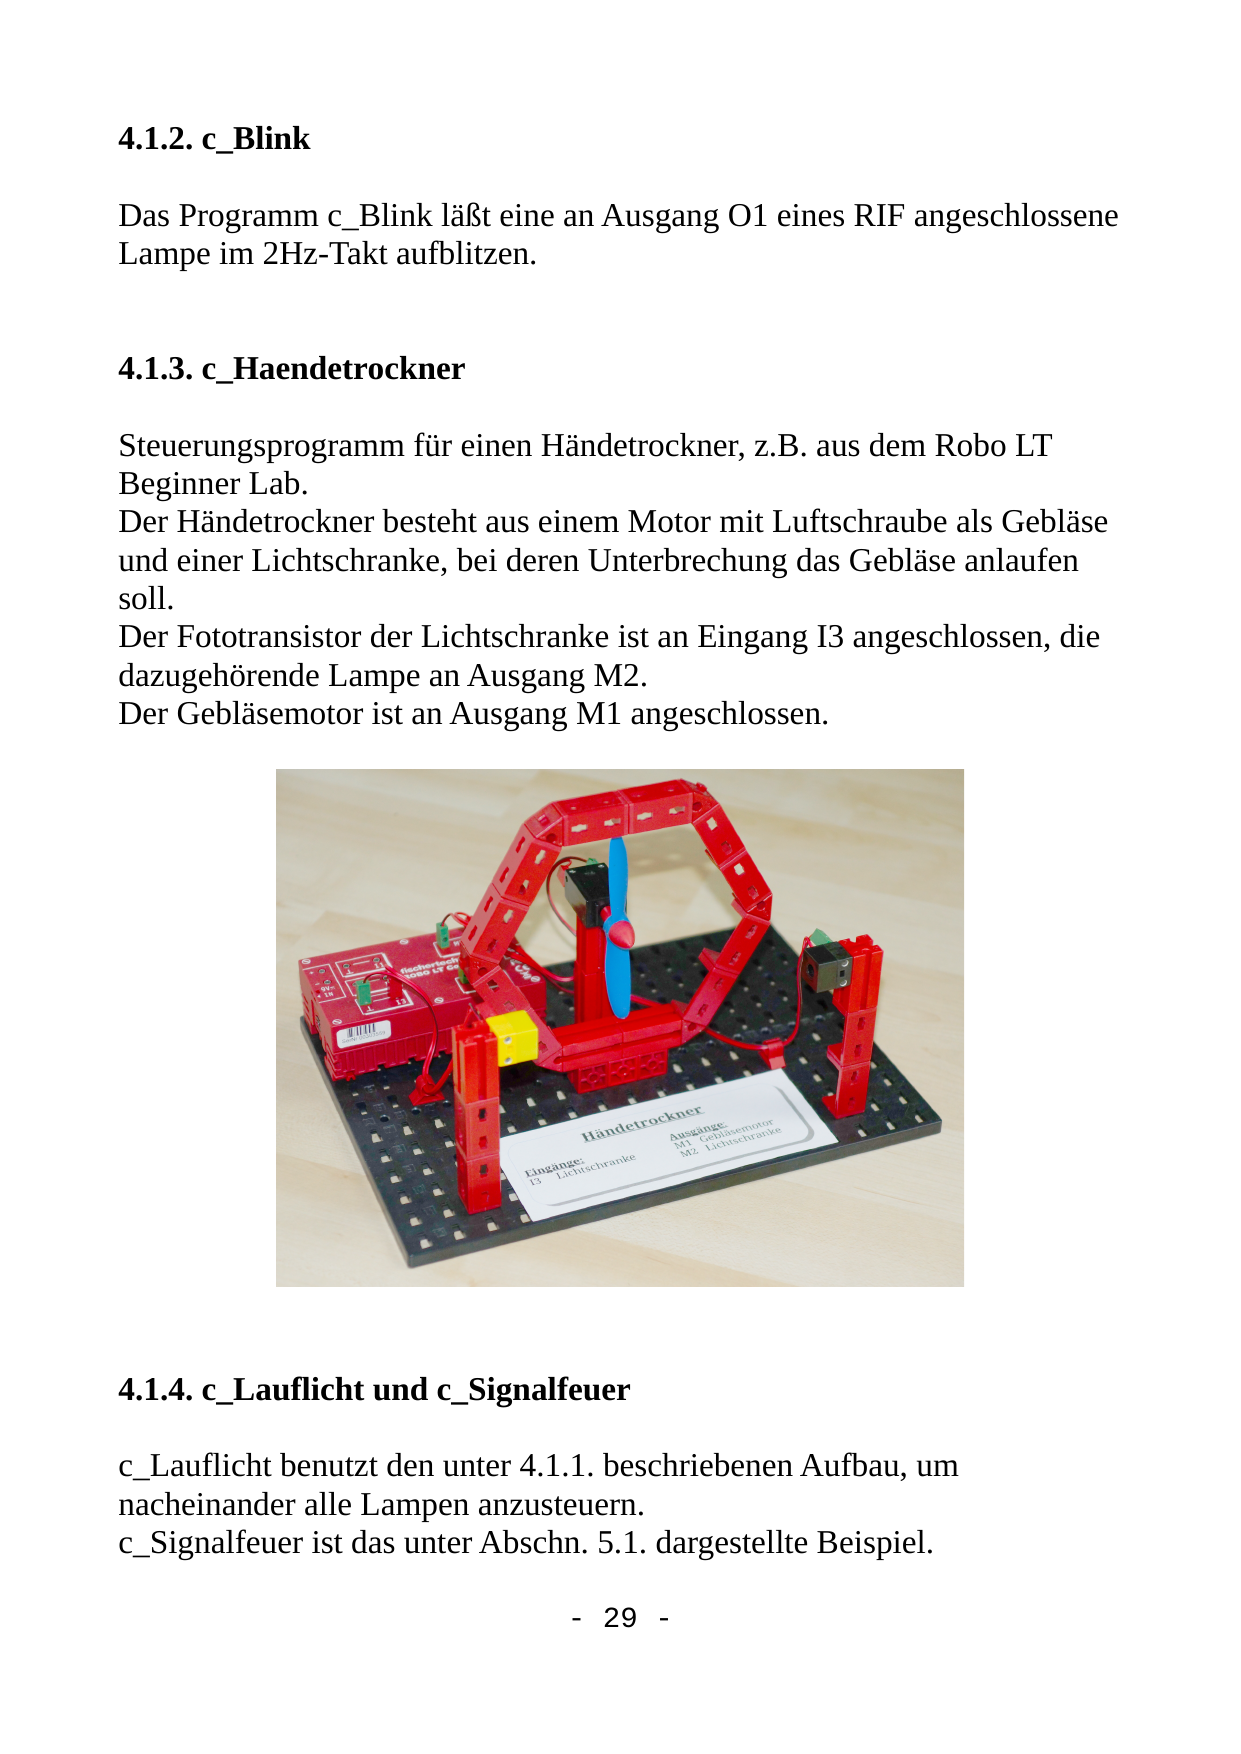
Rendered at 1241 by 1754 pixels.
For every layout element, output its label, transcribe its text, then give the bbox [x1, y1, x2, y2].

picture [276, 769, 965, 1287]
text Der Gebläsemotor ist an Ausgang M1 angeschlossen. [118, 693, 1122, 731]
text Steuerungsprogramm für einen Händetrockner, z.B. aus dem Robo LT Beginner Lab. [118, 425, 1122, 501]
text Das Programm c_Blink läßt eine an Ausgang O1 eines RIF angeschlossene Lampe im 2Hz-Takt aufblitzen. [118, 195, 1122, 271]
text c_Lauflicht benutzt den unter 4.1.1. beschriebenen Aufbau, um nacheinander alle Lampen anzusteuern. [118, 1445, 1122, 1522]
text c_Signalfeuer ist das unter Abschn. 5.1. dargestellte Beispiel. [118, 1522, 1122, 1560]
text Der Fototransistor der Lichtschranke ist an Eingang I3 angeschlossen, die dazugehörende Lampe an Ausgang M2. [118, 616, 1122, 693]
text 4.1.3. c_Haendetrockner [118, 348, 1122, 386]
text 4.1.4. c_Lauflicht und c_Signalfeuer [118, 1369, 1122, 1407]
text Der Händetrockner besteht aus einem Motor mit Luftschraube als Gebläse und einer Lichtschranke, bei deren Unterbrechung das Gebläse anlaufen soll. [118, 501, 1122, 616]
text 4.1.2. c_Blink [118, 118, 1122, 156]
